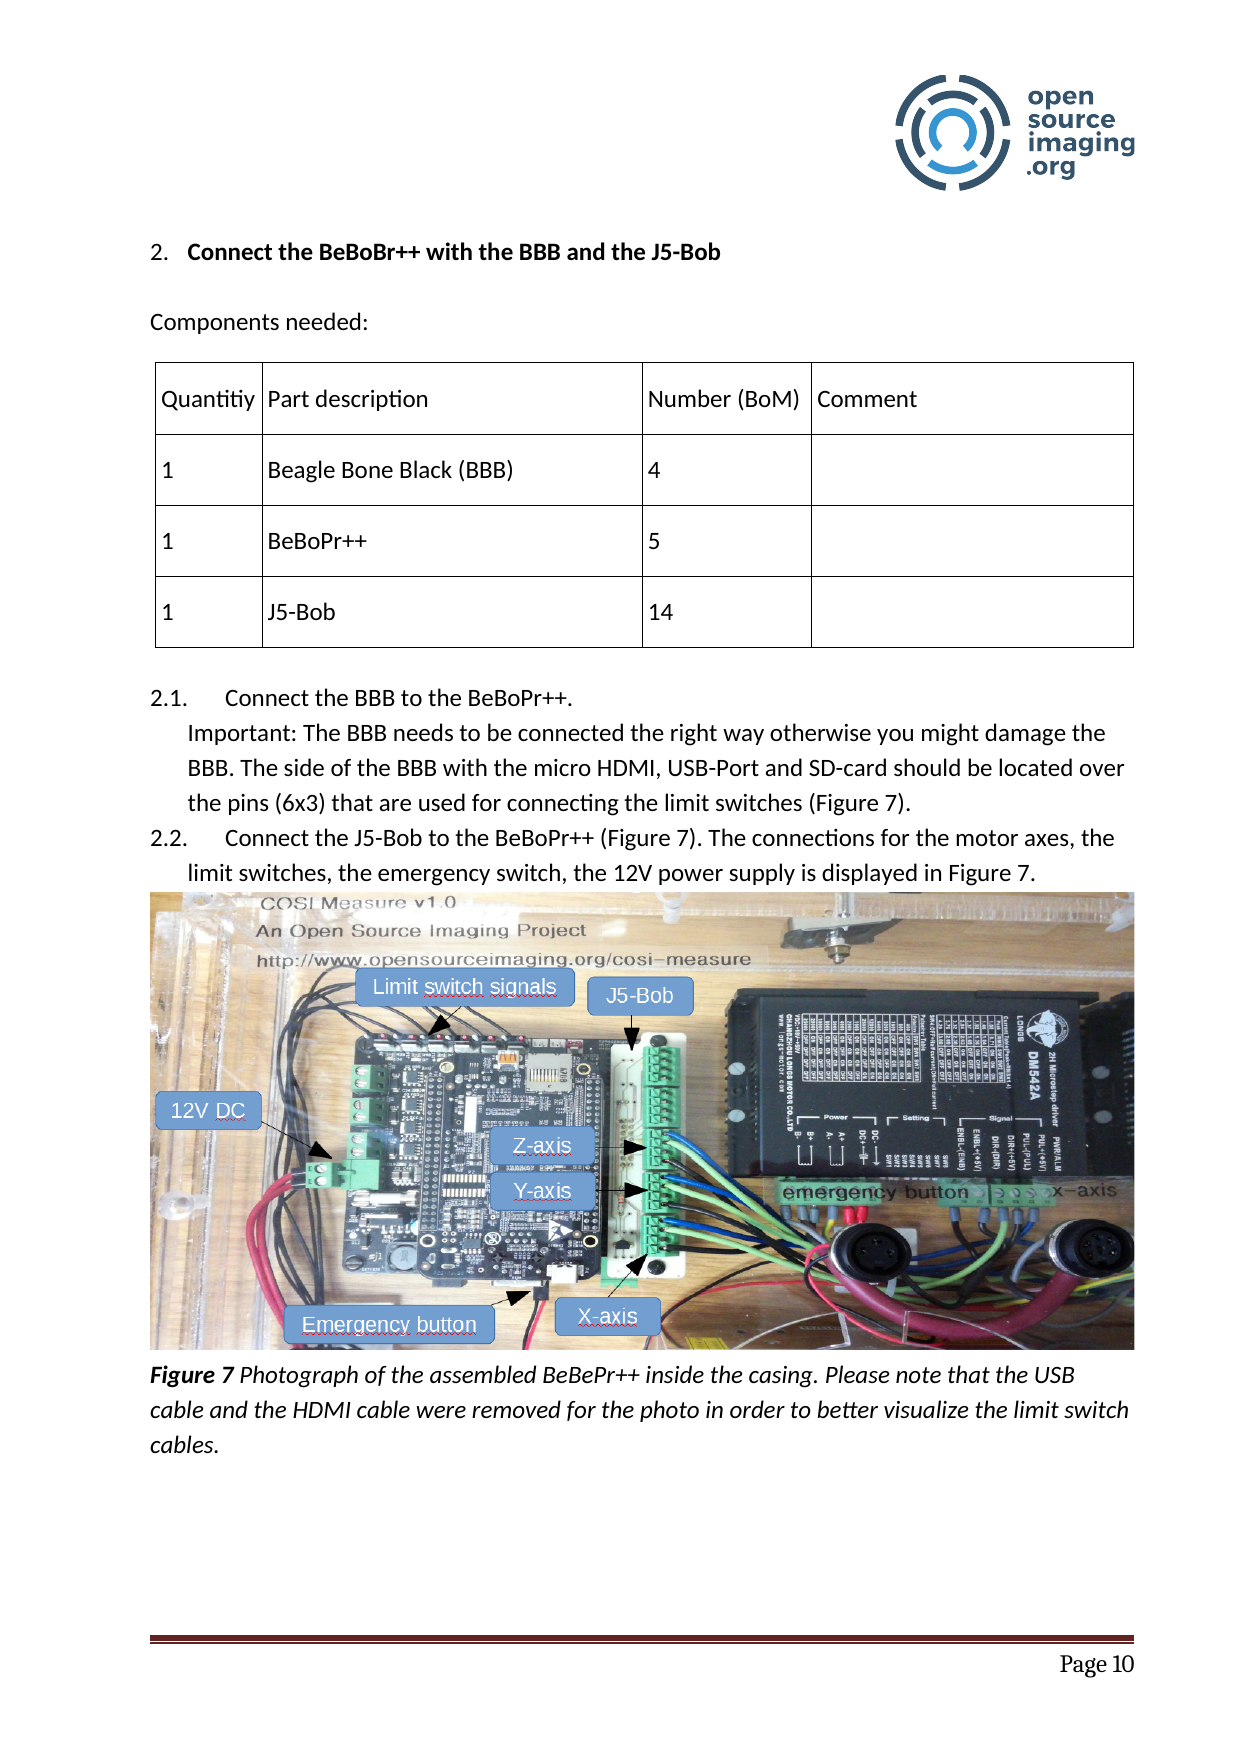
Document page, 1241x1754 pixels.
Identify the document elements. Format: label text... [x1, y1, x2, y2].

table_cell 5 [643, 506, 811, 576]
table_cell 1 [156, 435, 262, 505]
table_header Comment [812, 363, 1133, 433]
table_cell J5-Bob [263, 577, 642, 647]
list Connect the BeBoBr++ with the BBB and the J5-Bob [150, 236, 1134, 267]
list Components needed: [150, 306, 1134, 337]
table_cell 4 [643, 435, 811, 505]
table_cell [812, 577, 1133, 647]
table_cell 14 [643, 577, 811, 647]
table_cell 1 [156, 577, 262, 647]
table_cell 1 [156, 506, 262, 576]
list Connect the J5-Bob to the BeBoPr++ (Figure 7). The connections for the motor axes, the limit switches, the emergency switch, the 12V power supply is displayed in Figure 7. [150, 822, 1134, 888]
table_cell BeBoPr++ [263, 506, 642, 576]
list Important: The BBB needs to be connected the right way otherwise you might damage the BBB. The side of the BBB with the micro HDMI, USB-Port and SD-card should be located over the pins (6x3) that are used for connecting the limit switches (Figure 7). [150, 717, 1134, 818]
picture [150, 892, 1135, 1350]
picture [895, 75, 1135, 191]
table_header Number (BoM) [643, 363, 811, 433]
table_cell [812, 506, 1133, 576]
table_cell Beagle Bone Black (BBB) [263, 435, 642, 505]
list Figure 7 Photograph of the assembled BeBePr++ inside the casing. Please note that the USB cable and the HDMI cable were removed for the photo in order to better visualize the limit switch cables. [150, 1350, 1134, 1459]
table_cell [812, 435, 1133, 505]
table_header Quantitiy [156, 363, 262, 433]
list Connect the BBB to the BeBoPr++. [150, 682, 1134, 713]
table_header Part description [263, 363, 642, 433]
